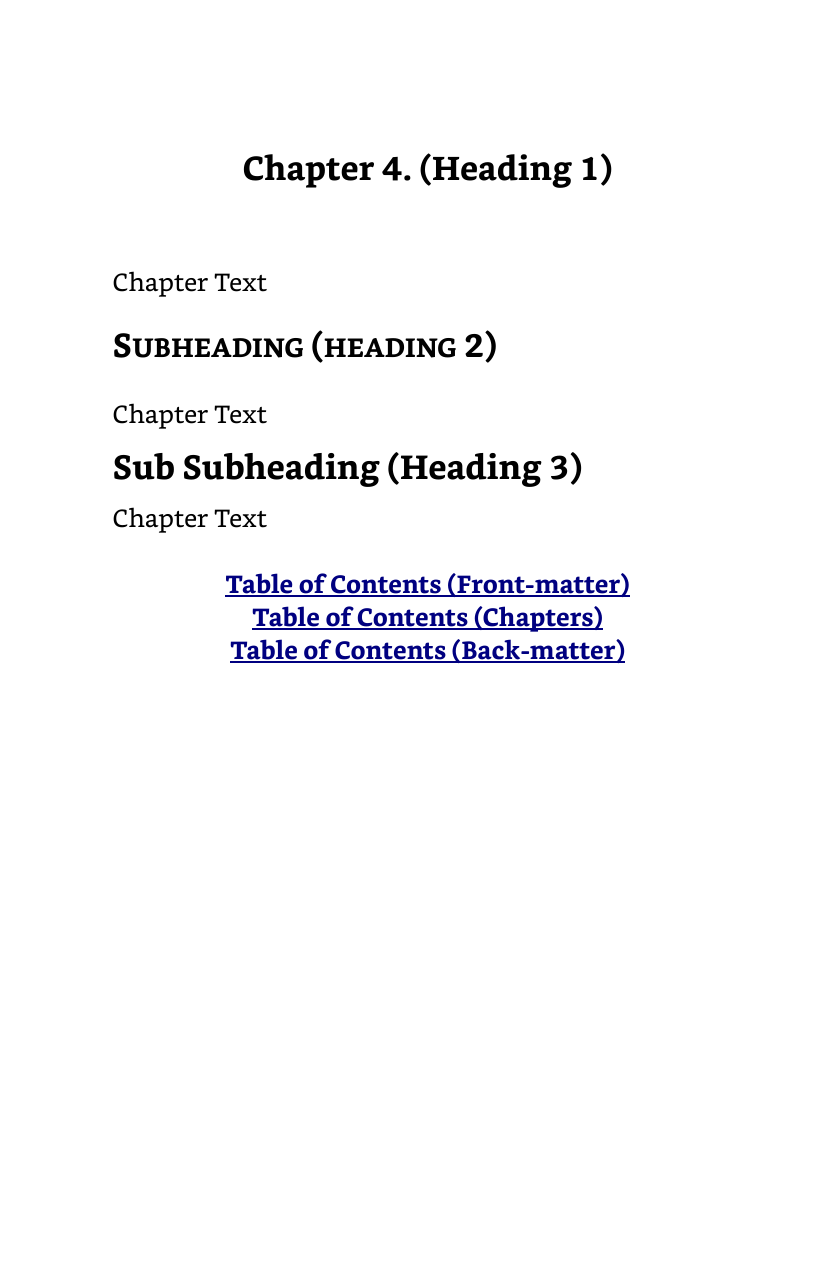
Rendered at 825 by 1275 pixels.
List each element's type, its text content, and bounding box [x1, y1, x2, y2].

subtitle Chapter 4. (Heading 1) [112, 146, 742, 189]
text Chapter Text [112, 264, 742, 297]
subtitle Subheading (heading 2) [112, 322, 742, 366]
text Chapter Text [112, 397, 742, 429]
text Table of Contents (Back-matter) [112, 633, 742, 666]
subtitle Sub Subheading (Heading 3) [112, 444, 742, 488]
text Chapter Text [112, 501, 742, 534]
text Table of Contents (Front-matter) [112, 567, 742, 600]
text Table of Contents (Chapters) [112, 600, 742, 633]
